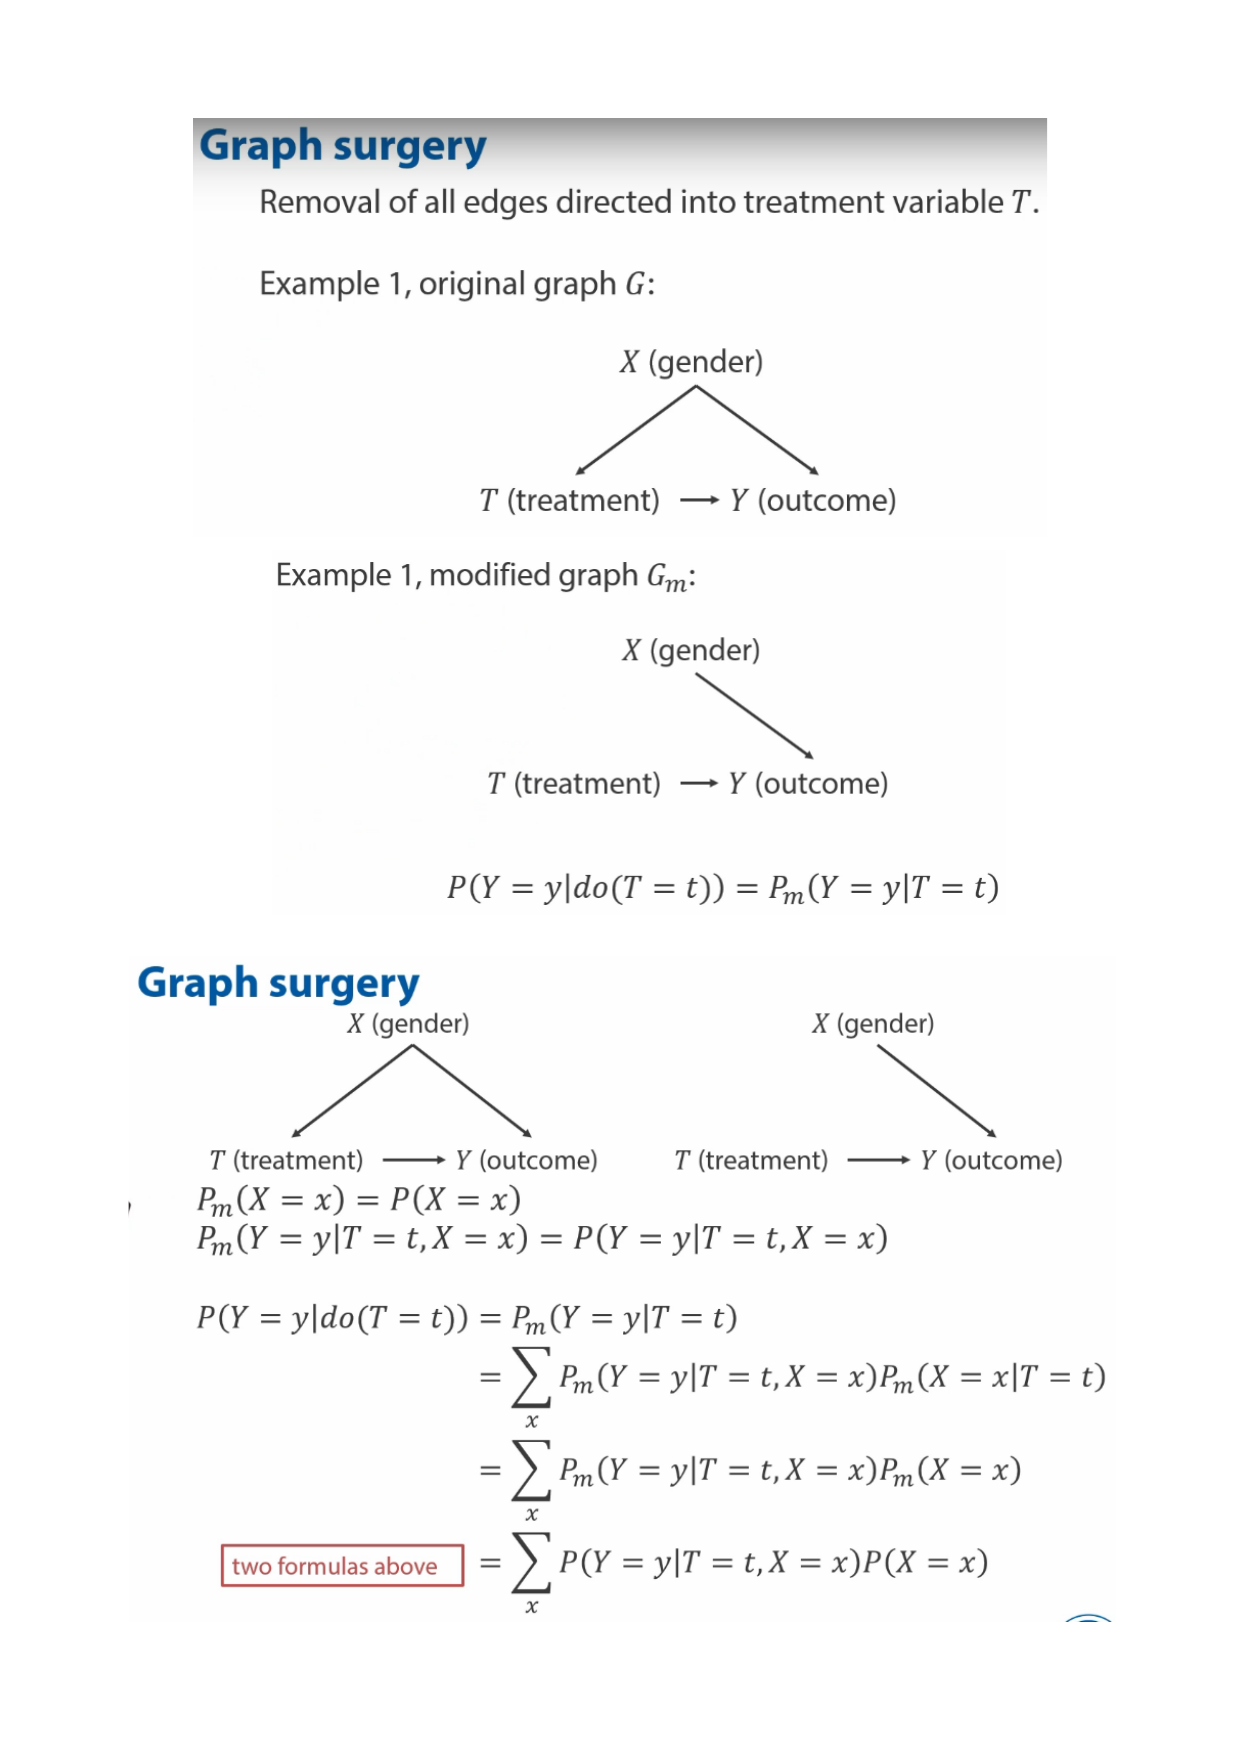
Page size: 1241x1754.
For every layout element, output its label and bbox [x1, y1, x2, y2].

picture [193, 118, 1048, 537]
picture [128, 956, 1116, 1622]
picture [272, 550, 1006, 915]
